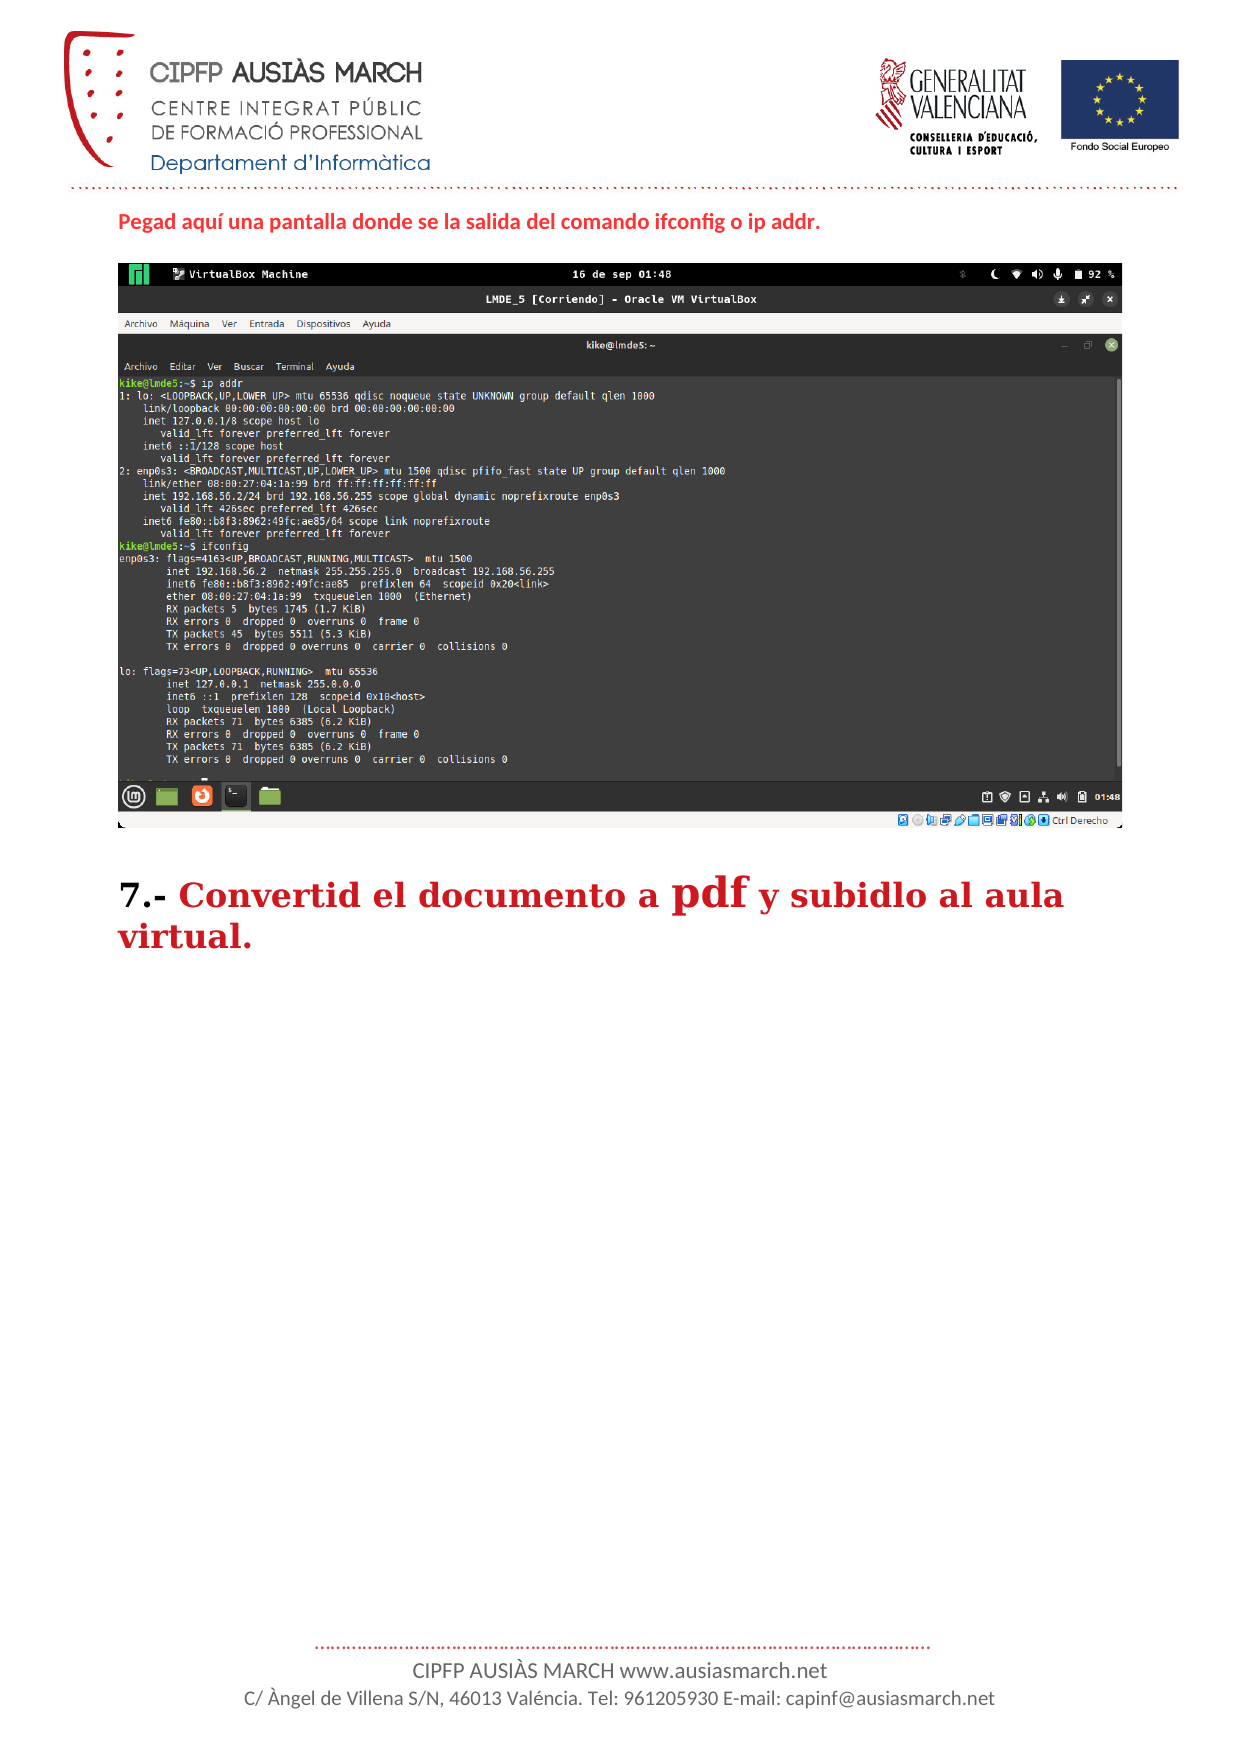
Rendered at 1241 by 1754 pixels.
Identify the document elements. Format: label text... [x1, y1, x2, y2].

text 7.- Convertid el documento a pdf y subidlo al aula virtual. [118, 868, 1122, 956]
text Pegad aquí una pantalla donde se la salida del comando ifconfig o ip addr. [118, 207, 1122, 263]
picture [118, 263, 1123, 828]
picture [57, 25, 1185, 194]
